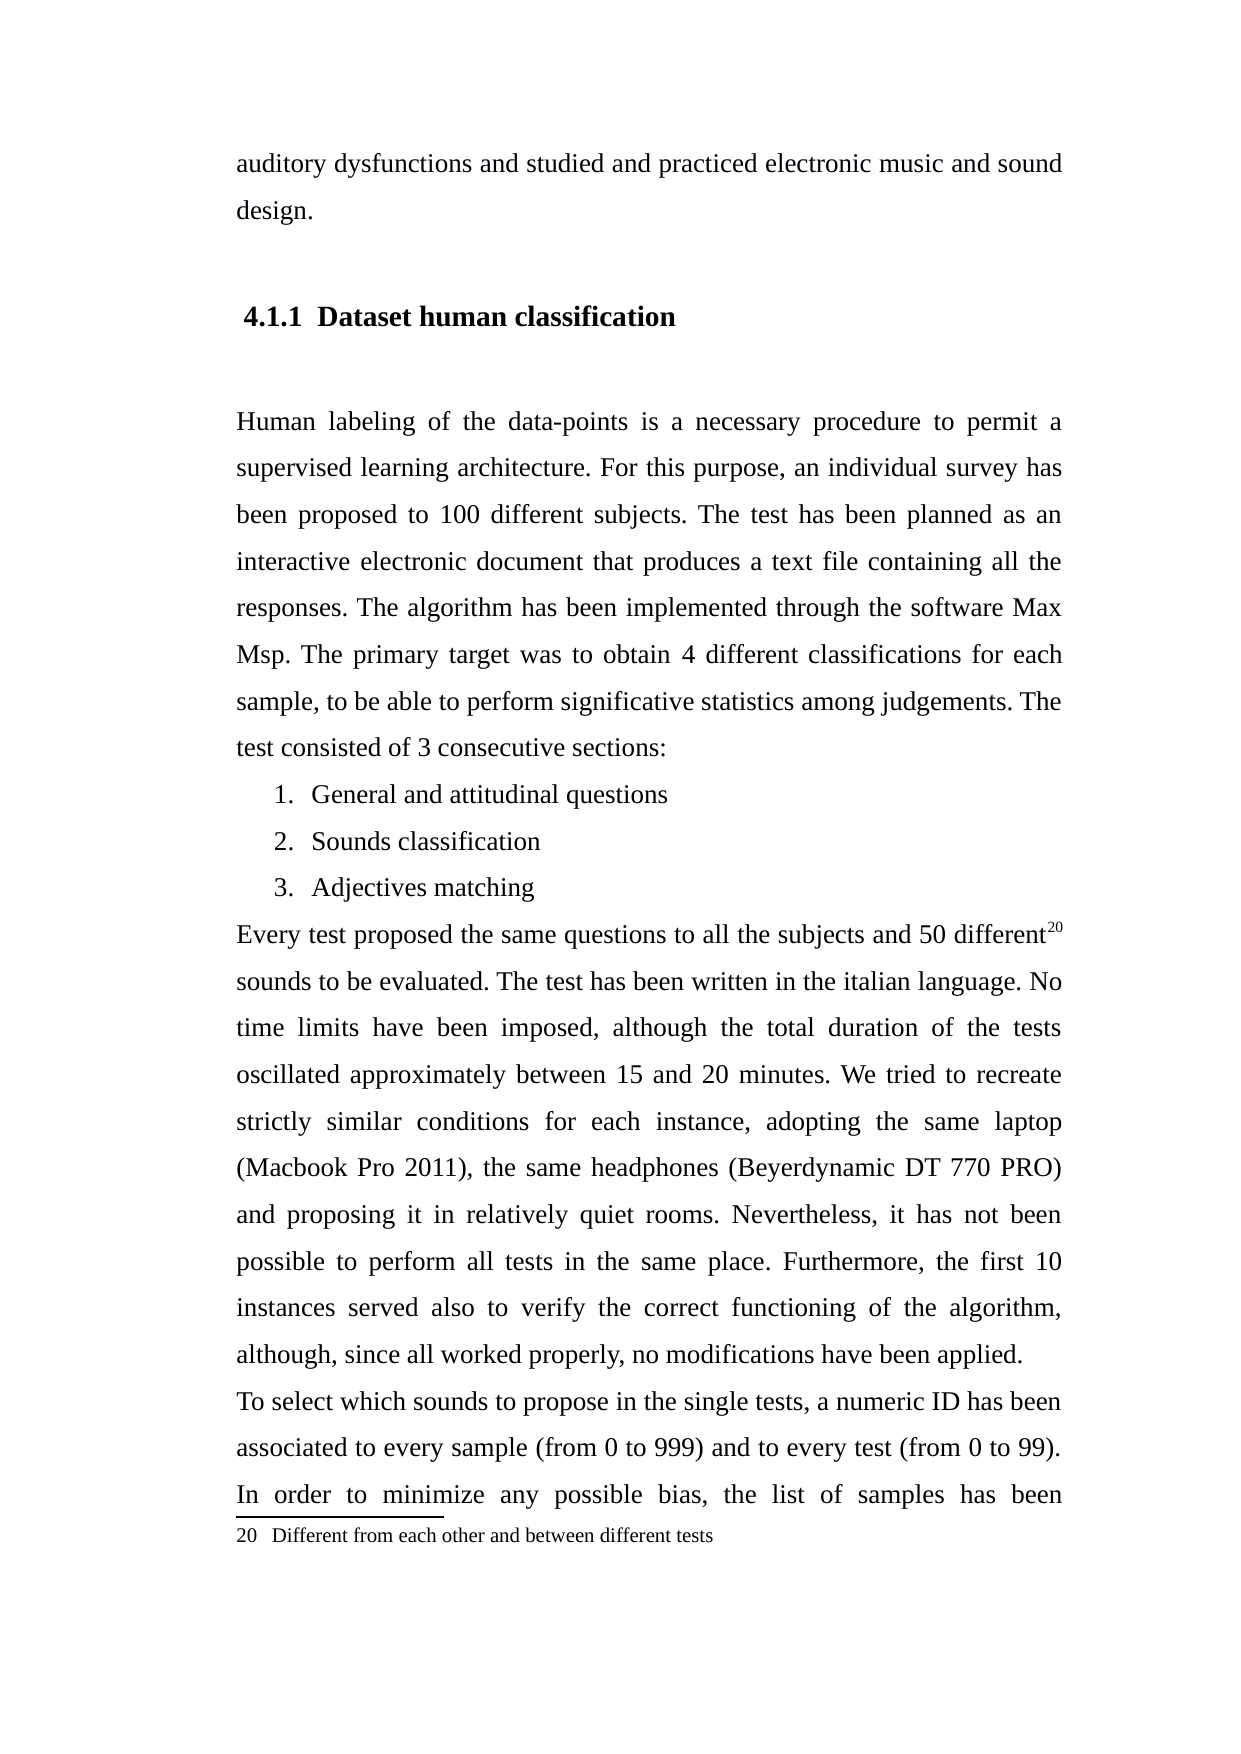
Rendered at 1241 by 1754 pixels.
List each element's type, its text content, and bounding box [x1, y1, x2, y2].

subtitle Dataset human classification [236, 299, 1063, 332]
text auditory dysfunctions and studied and practiced electronic music and sound design. [236, 148, 1063, 225]
list Sounds classification [274, 825, 1063, 856]
text To select which sounds to propose in the single tests, a numeric ID has been associated to every sample (from 0 to 999) and to every test (from 0 to 99). In order to minimize any possible bias, the list of samples has been [236, 1385, 1063, 1509]
text Different from each other and between different tests [236, 1523, 1063, 1547]
text Human labeling of the data-points is a necessary procedure to permit a supervised learning architecture. For this purpose, an individual survey has been proposed to 100 different subjects. The test has been planned as an interactive electronic document that produces a text file containing all the responses. The algorithm has been implemented through the software Max Msp. The primary target was to obtain 4 different classifications for each sample, to be able to perform significative statistics among judgements. The test consisted of 3 consecutive sections: [236, 405, 1063, 763]
list General and attitudinal questions [274, 778, 1063, 809]
list Adjectives matching [274, 872, 1063, 903]
text Every test proposed the same questions to all the subjects and 50 different sounds to be evaluated. The test has been written in the italian language. No time limits have been imposed, although the total duration of the tests oscillated approximately between 15 and 20 minutes. We tried to recreate strictly similar conditions for each instance, adopting the same laptop (Macbook Pro 2011), the same headphones (Beyerdynamic DT 770 PRO) and proposing it in relatively quiet rooms. Nevertheless, it has not been possible to perform all tests in the same place. Furthermore, the first 10 instances served also to verify the correct functioning of the algorithm, although, since all worked properly, no modifications have been applied. [236, 918, 1063, 1369]
